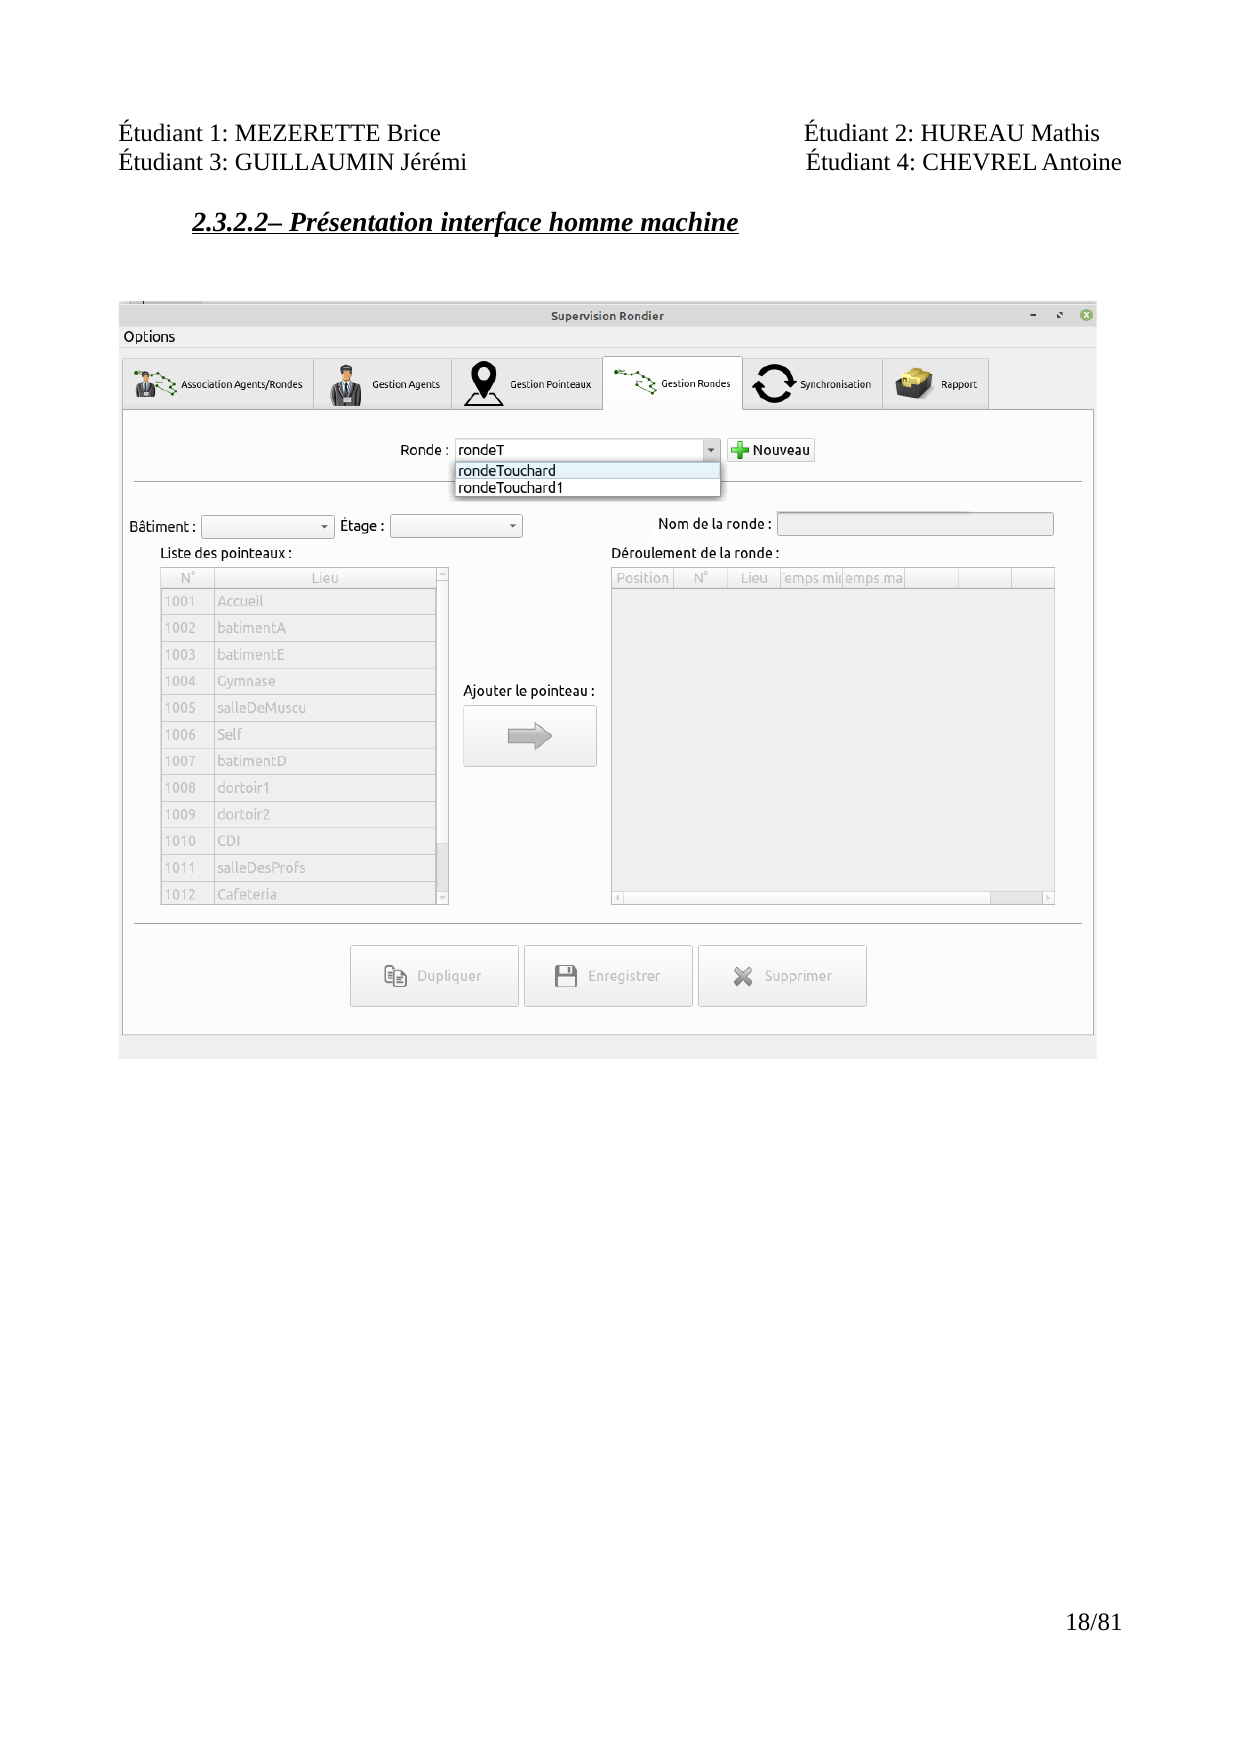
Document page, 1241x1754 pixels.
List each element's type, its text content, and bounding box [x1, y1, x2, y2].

picture [118, 301, 1097, 1059]
subtitle 2.3.2.2– Présentation interface homme machine [118, 205, 1122, 237]
